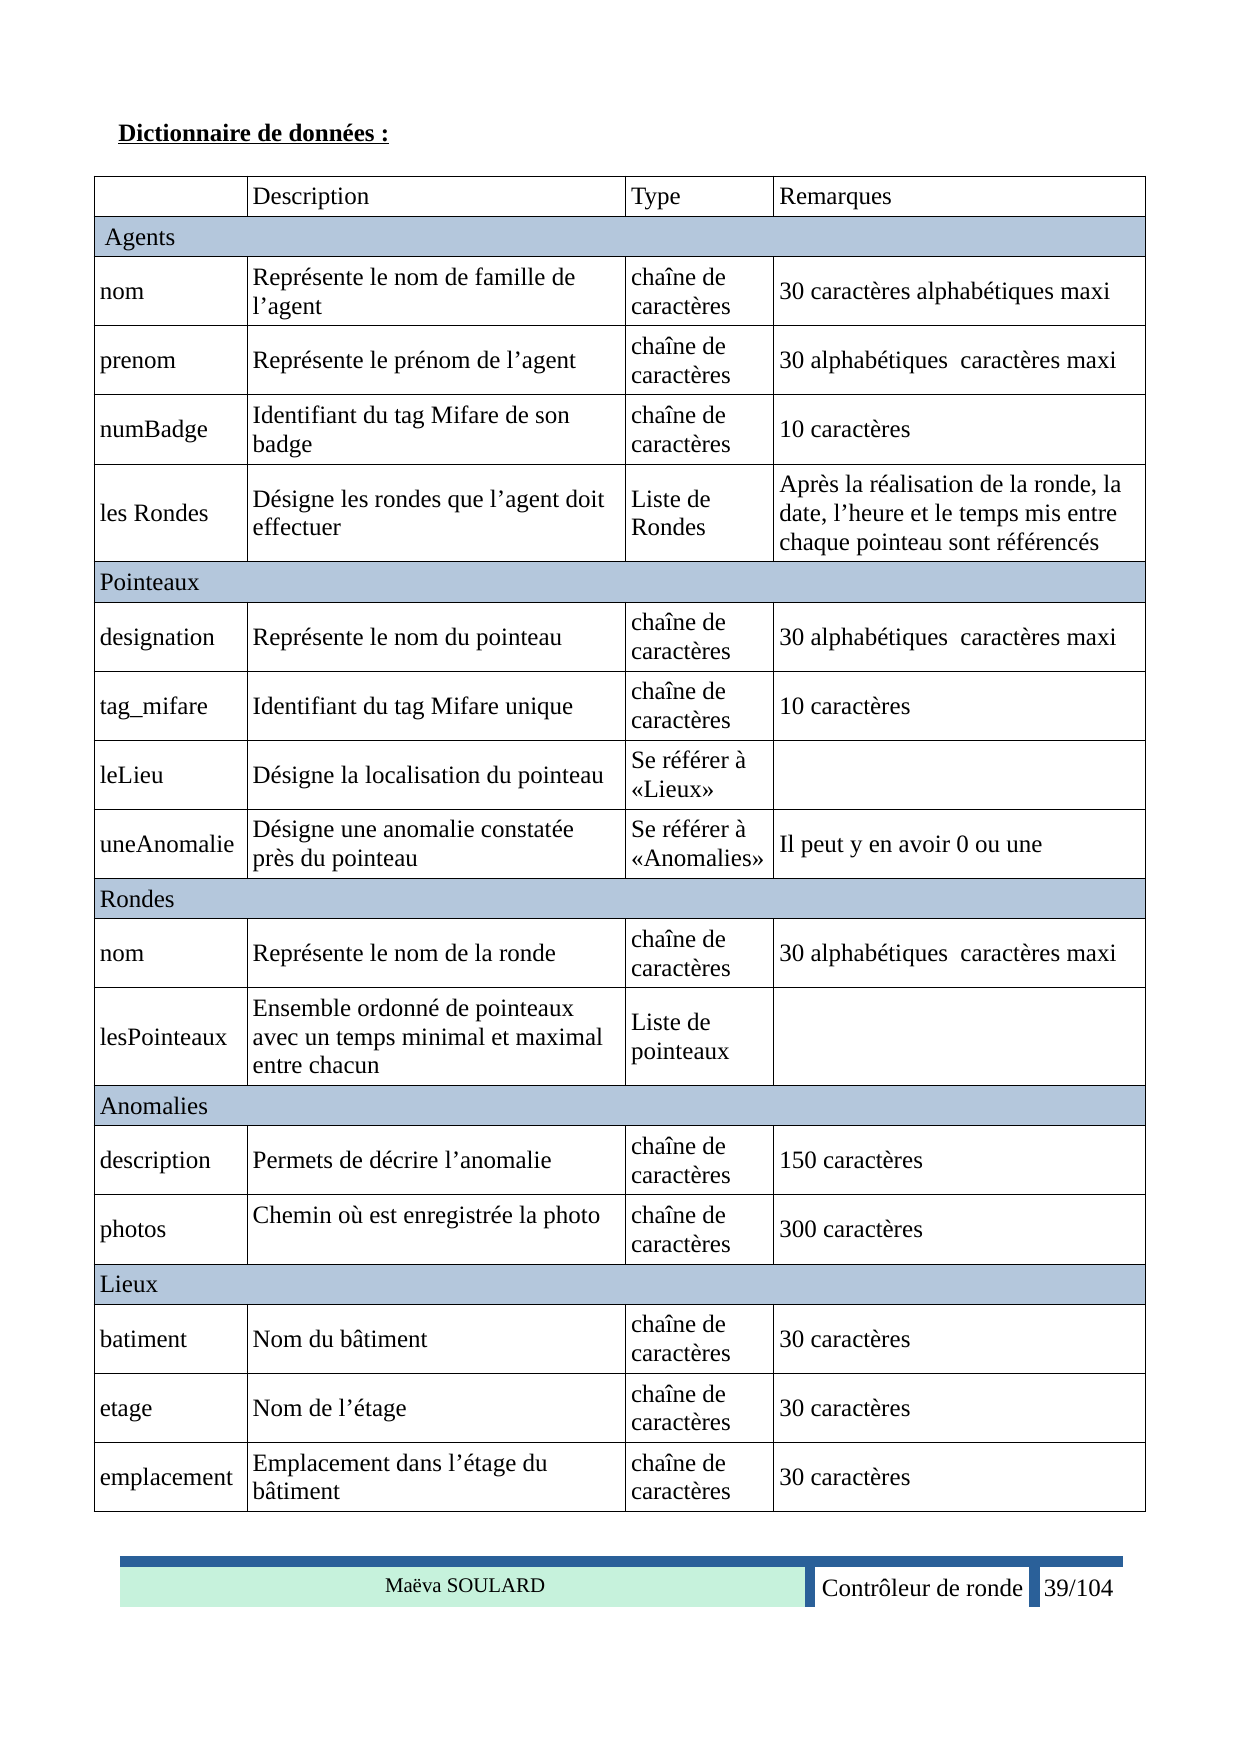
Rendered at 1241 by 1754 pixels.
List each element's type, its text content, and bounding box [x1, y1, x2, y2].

table_cell lesPointeaux [95, 988, 247, 1085]
table_cell prenom [95, 326, 247, 394]
table_cell Identifiant du tag Mifare unique [248, 672, 625, 740]
table_cell Représente le nom de famille de l’agent [248, 257, 625, 325]
table_cell Représente le prénom de l’agent [248, 326, 625, 394]
table_cell Identifiant du tag Mifare de son badge [248, 395, 625, 463]
table_cell batiment [95, 1305, 247, 1373]
table_cell [774, 741, 1145, 809]
table_cell 150 caractères [774, 1126, 1145, 1194]
table_cell leLieu [95, 741, 247, 809]
table_cell Se référer à «Anomalies» [626, 810, 773, 878]
table_cell Nom du bâtiment [248, 1305, 625, 1373]
table_cell Agents [95, 217, 1145, 256]
table_cell Nom de l’étage [248, 1374, 625, 1442]
table_cell chaîne de caractères [626, 395, 773, 463]
table_cell Liste de pointeaux [626, 988, 773, 1085]
table_cell emplacement [95, 1443, 247, 1511]
table_cell Désigne une anomalie constatée près du pointeau [248, 810, 625, 878]
table_cell 30 caractères alphabétiques maxi [774, 257, 1145, 325]
table_cell Rondes [95, 879, 1145, 918]
table_cell tag_mifare [95, 672, 247, 740]
table_cell chaîne de caractères [626, 919, 773, 987]
table_cell Anomalies [95, 1086, 1145, 1125]
table_cell Il peut y en avoir 0 ou une [774, 810, 1145, 878]
table_cell chaîne de caractères [626, 257, 773, 325]
table_cell les Rondes [95, 465, 247, 561]
table_cell Désigne la localisation du pointeau [248, 741, 625, 809]
table_cell nom [95, 257, 247, 325]
table_cell chaîne de caractères [626, 326, 773, 394]
table_cell Permets de décrire l’anomalie [248, 1126, 625, 1194]
table_cell uneAnomalie [95, 810, 247, 878]
table_cell 30 alphabétiques caractères maxi [774, 919, 1145, 987]
table_cell Liste de Rondes [626, 465, 773, 561]
table_cell Se référer à «Lieux» [626, 741, 773, 809]
table_cell 300 caractères [774, 1195, 1145, 1263]
table_cell 10 caractères [774, 395, 1145, 463]
table_cell 30 caractères [774, 1305, 1145, 1373]
table_cell chaîne de caractères [626, 1195, 773, 1263]
table_cell Lieux [95, 1265, 1145, 1304]
table_cell description [95, 1126, 247, 1194]
table_header Description [248, 177, 625, 216]
table_cell chaîne de caractères [626, 1126, 773, 1194]
table_header [95, 177, 247, 216]
table_cell 30 alphabétiques caractères maxi [774, 603, 1145, 671]
table_cell [774, 988, 1145, 1085]
table_cell chaîne de caractères [626, 1305, 773, 1373]
table_header Remarques [774, 177, 1145, 216]
table_cell chaîne de caractères [626, 1374, 773, 1442]
table_cell Après la réalisation de la ronde, la date, l’heure et le temps mis entre chaque pointeau sont référencés [774, 465, 1145, 561]
table_cell photos [95, 1195, 247, 1263]
table_cell Ensemble ordonné de pointeaux avec un temps minimal et maximal entre chacun [248, 988, 625, 1085]
table_cell chaîne de caractères [626, 603, 773, 671]
table_cell Chemin où est enregistrée la photo [248, 1195, 625, 1263]
table_cell nom [95, 919, 247, 987]
table_cell Représente le nom de la ronde [248, 919, 625, 987]
table_cell Pointeaux [95, 562, 1145, 602]
table_cell 30 alphabétiques caractères maxi [774, 326, 1145, 394]
table_cell etage [95, 1374, 247, 1442]
table_cell Désigne les rondes que l’agent doit effectuer [248, 465, 625, 561]
text Dictionnaire de données : [118, 118, 1122, 147]
table_cell designation [95, 603, 247, 671]
table_cell chaîne de caractères [626, 672, 773, 740]
table_cell 30 caractères [774, 1443, 1145, 1511]
table_cell chaîne de caractères [626, 1443, 773, 1511]
table_cell 30 caractères [774, 1374, 1145, 1442]
table_cell Représente le nom du pointeau [248, 603, 625, 671]
table_cell 10 caractères [774, 672, 1145, 740]
table_header Type [626, 177, 773, 216]
table_cell Emplacement dans l’étage du bâtiment [248, 1443, 625, 1511]
table_cell numBadge [95, 395, 247, 463]
